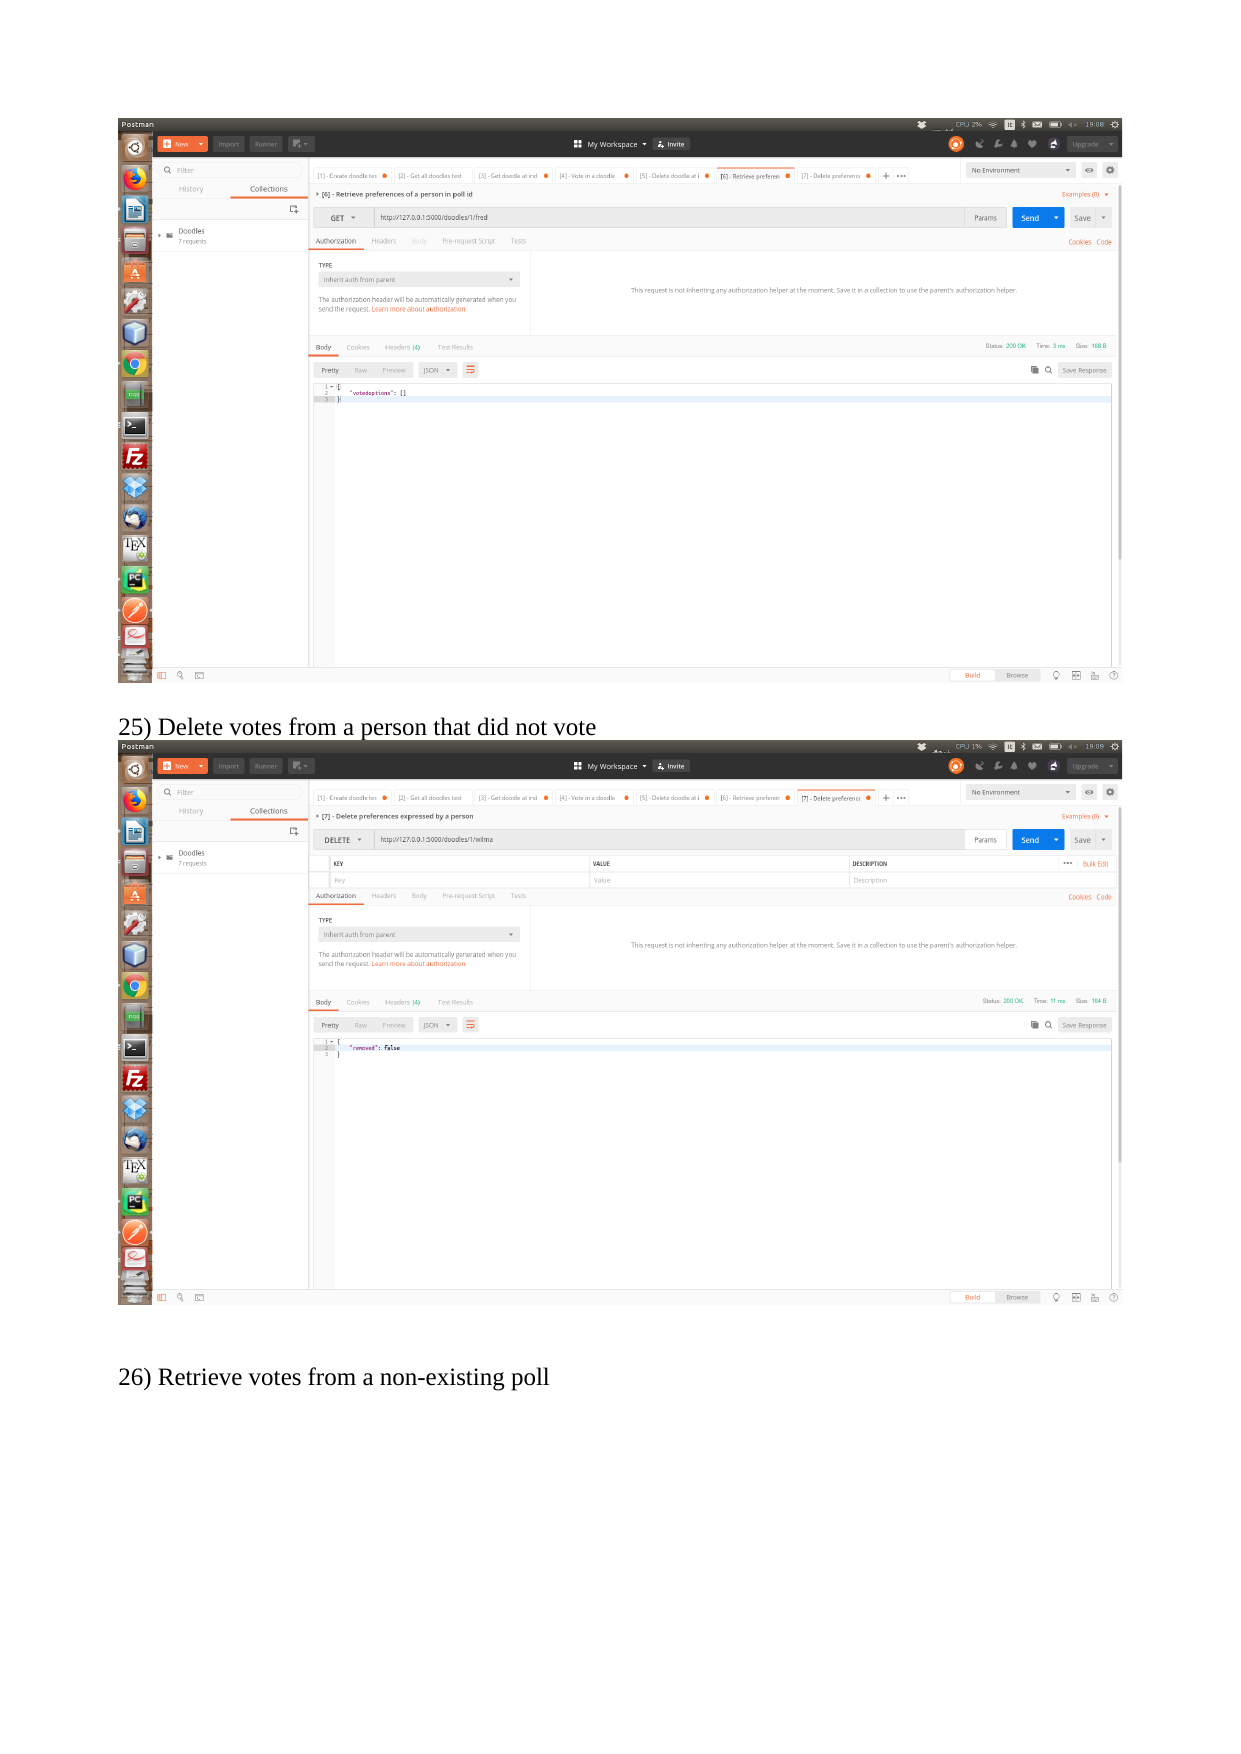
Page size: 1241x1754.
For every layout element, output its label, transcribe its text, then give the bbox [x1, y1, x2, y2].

text 26) Retrieve votes from a non-existing poll [118, 1362, 1122, 1391]
text 25) Delete votes from a person that did not vote [118, 712, 1122, 740]
picture [118, 118, 1123, 683]
picture [118, 740, 1123, 1305]
